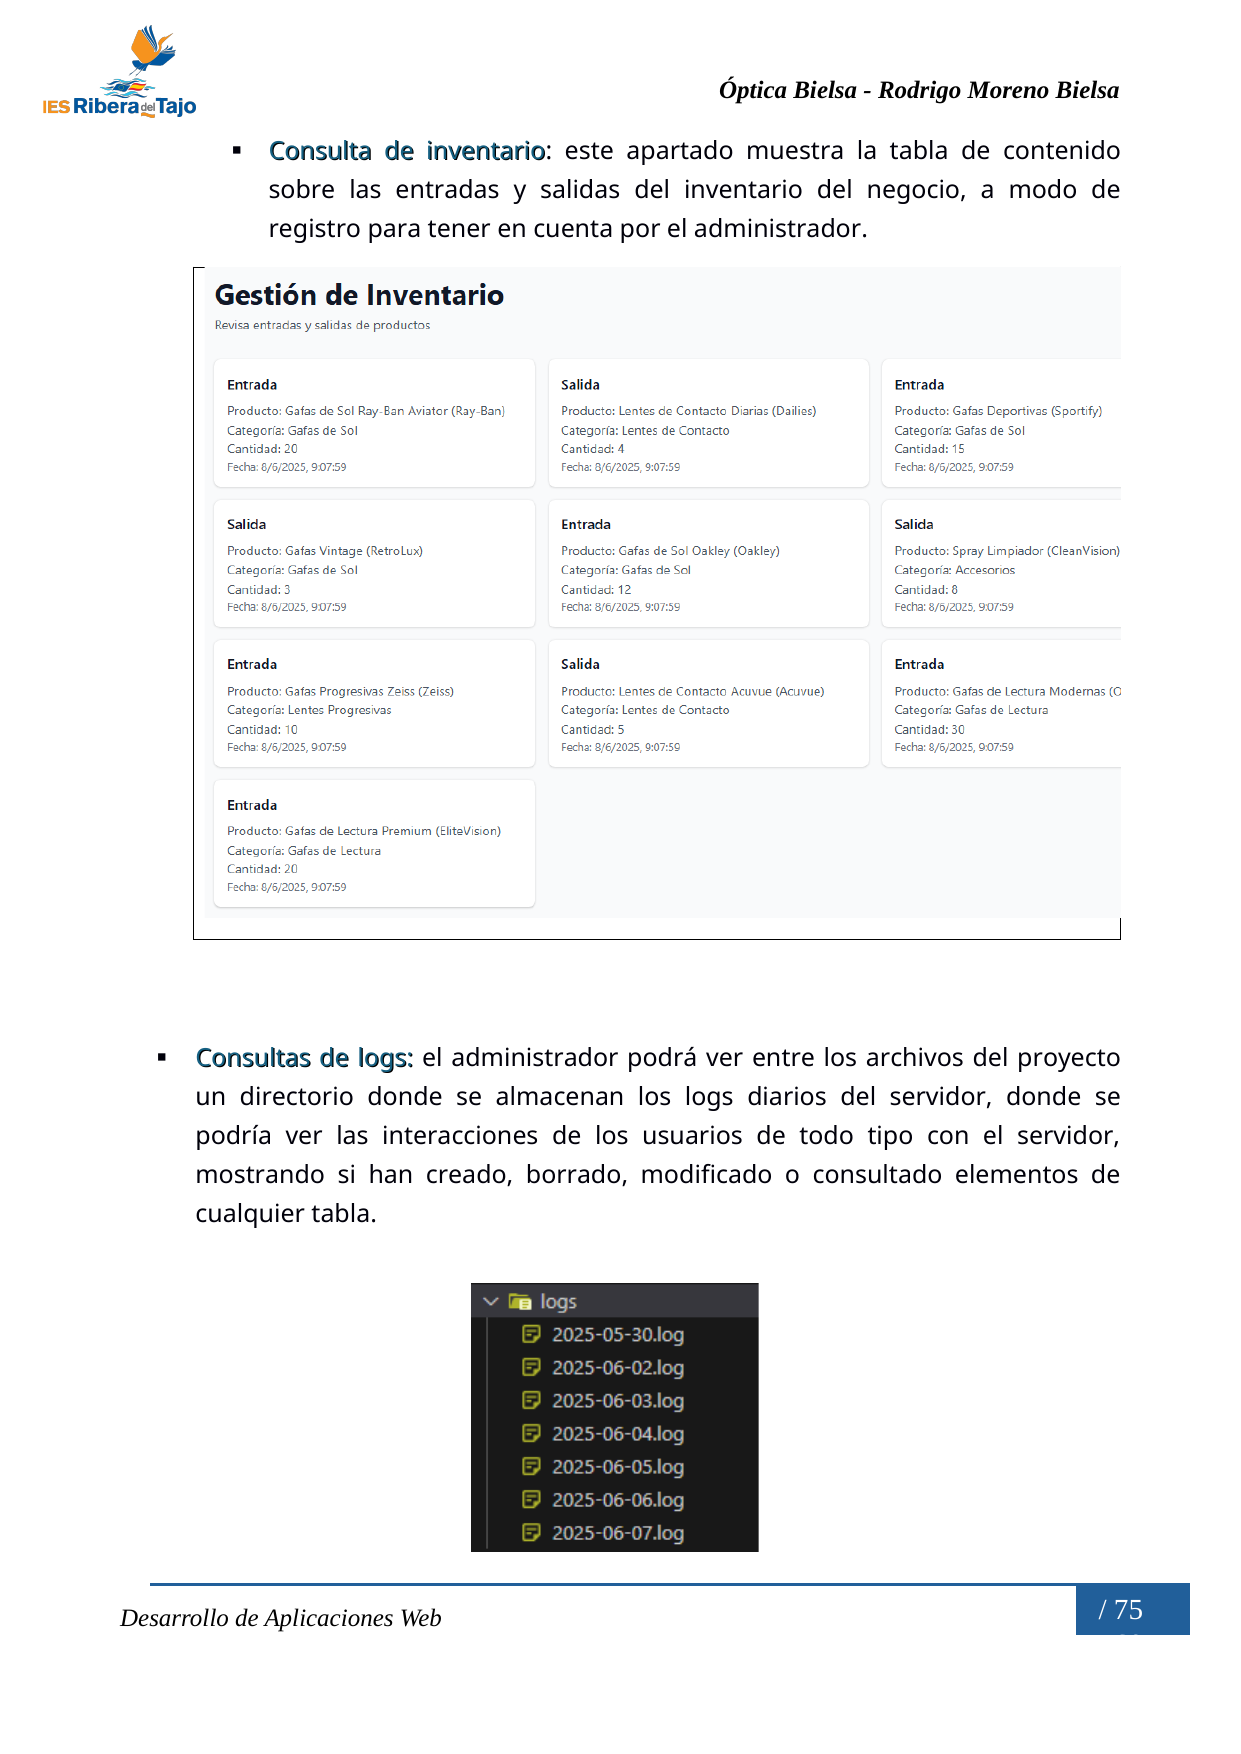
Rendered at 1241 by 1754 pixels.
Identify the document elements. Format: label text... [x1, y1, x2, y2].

list Consultas de logs: el administrador podrá ver entre los archivos del proyecto un directorio donde se almacenan los logs diarios del servidor, donde se podría ver las interacciones de los usuarios de todo tipo con el servidor, mostrando si han creado, borrado, modificado o consultado elementos de cualquier tabla. [156, 1039, 1122, 1230]
list Consulta de inventario: este apartado muestra la tabla de contenido sobre las entradas y salidas del inventario del negocio, a modo de registro para tener en cuenta por el administrador. [231, 132, 1122, 245]
table_header [194, 268, 1120, 939]
